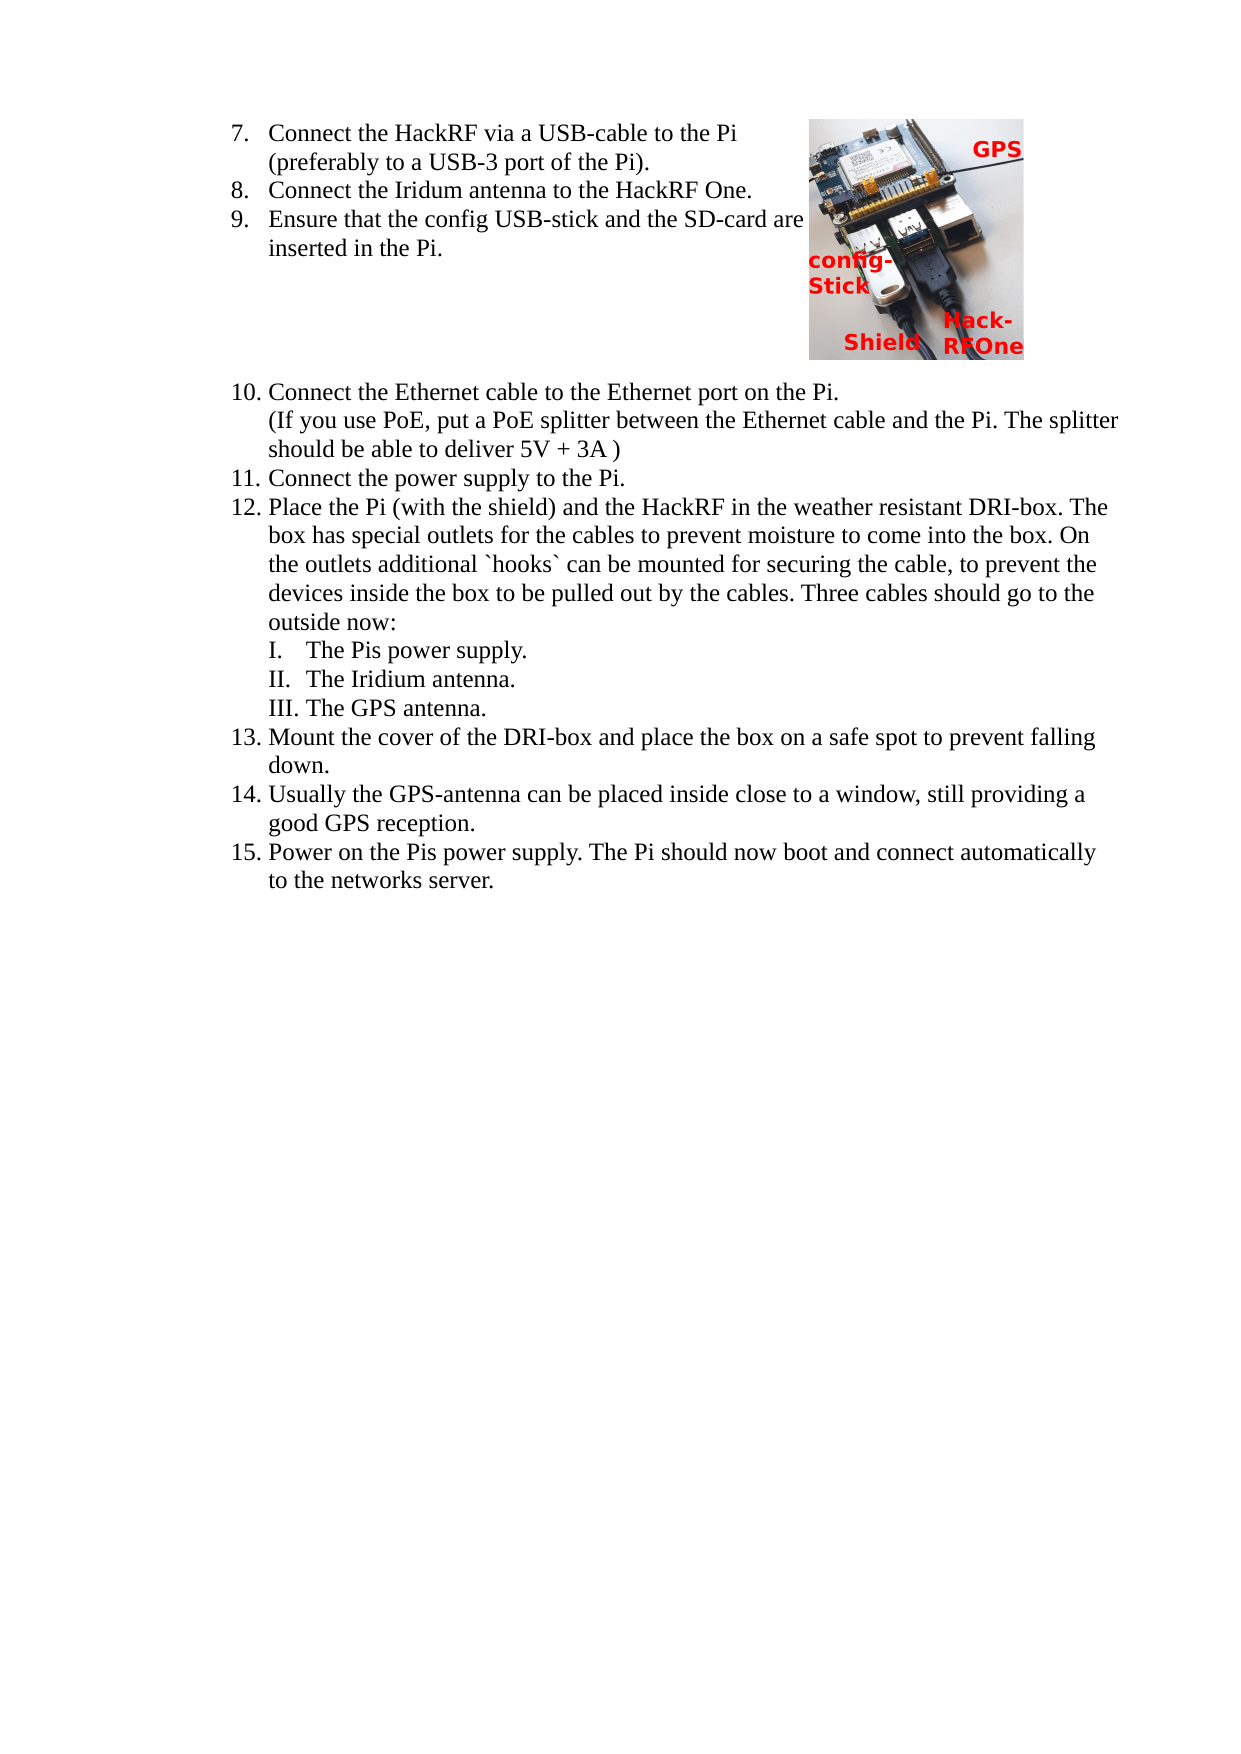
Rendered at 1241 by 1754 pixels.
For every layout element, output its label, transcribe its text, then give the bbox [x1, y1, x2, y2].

list Connect the Iridum antenna to the HackRF One. [231, 176, 808, 204]
list The GPS antenna. [268, 693, 1122, 722]
list Ensure that the config USB-stick and the SD-card are inserted in the Pi. [231, 204, 1122, 377]
list Power on the Pis power supply. The Pi should now boot and connect automatically to the networks server. [231, 837, 1122, 894]
list Connect the Ethernet cable to the Ethernet port on the Pi. (If you use PoE, put a PoE splitter between the Ethernet cable and the Pi. The splitter should be able to deliver 5V + 3A ) [231, 377, 1122, 463]
list Connect the HackRF via a USB-cable to the Pi (preferably to a USB-3 port of the Pi). [231, 118, 1122, 176]
list The Pis power supply. [268, 636, 1122, 664]
list Place the Pi (with the shield) and the HackRF in the weather resistant DRI-box. The box has special outlets for the cables to prevent moisture to come into the box. On the outlets additional `hooks` can be mounted for securing the cable, to prevent the devices inside the box to be pulled out by the cables. Three cables should go to the outside now: [231, 492, 1122, 636]
list Mount the cover of the DRI-box and place the box on a safe spot to prevent falling down. [231, 722, 1122, 779]
picture [808, 119, 1024, 360]
list Connect the power supply to the Pi. [231, 463, 1122, 492]
list [1024, 176, 1122, 204]
list The Iridium antenna. [268, 664, 1122, 693]
list Usually the GPS-antenna can be placed inside close to a window, still providing a good GPS reception. [231, 779, 1122, 837]
